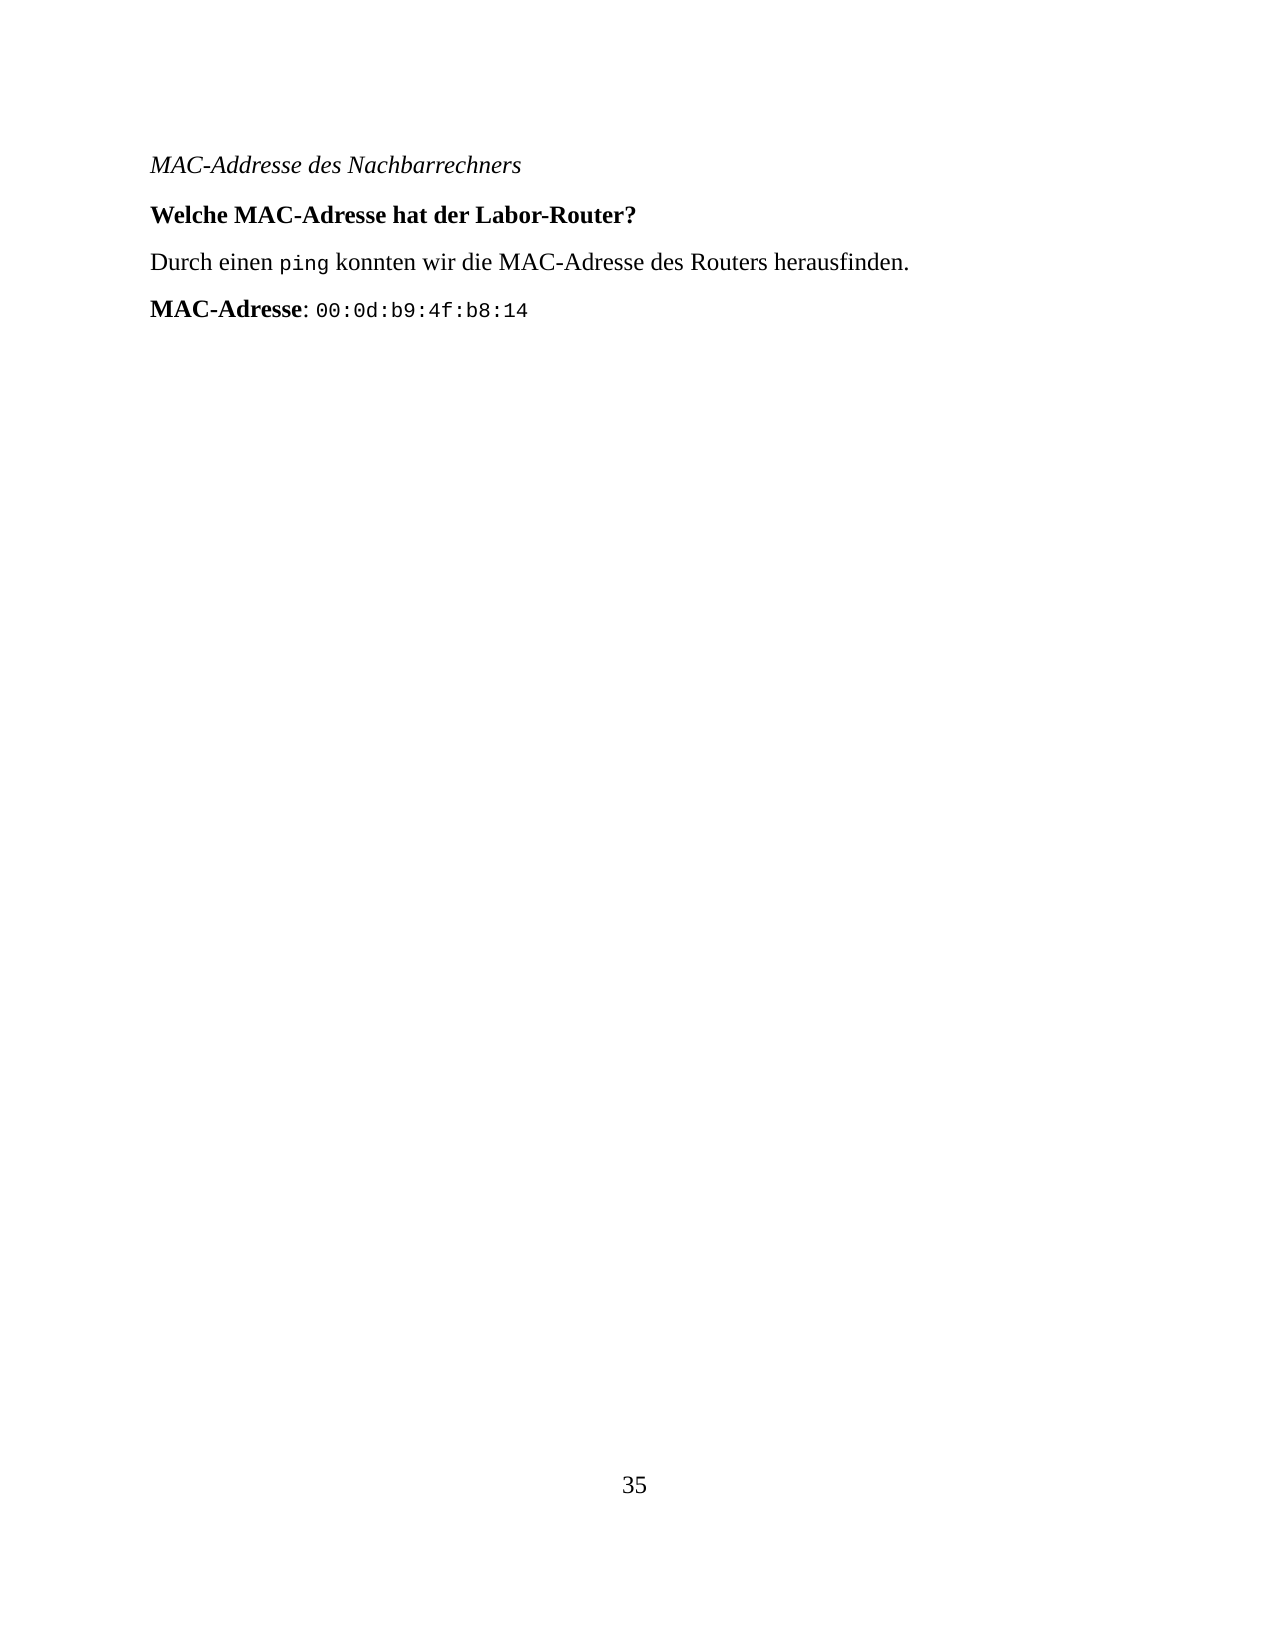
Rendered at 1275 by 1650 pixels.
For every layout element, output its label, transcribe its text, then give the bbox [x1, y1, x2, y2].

text Welche MAC-Adresse hat der Labor-Router? [150, 200, 1125, 229]
text MAC-Addresse des Nachbarrechners [150, 150, 1125, 179]
text MAC-Adresse: 00:0d:b9:4f:b8:14 [150, 294, 1125, 324]
text Durch einen ping konnten wir die MAC-Adresse des Routers herausfinden. [150, 247, 1125, 276]
